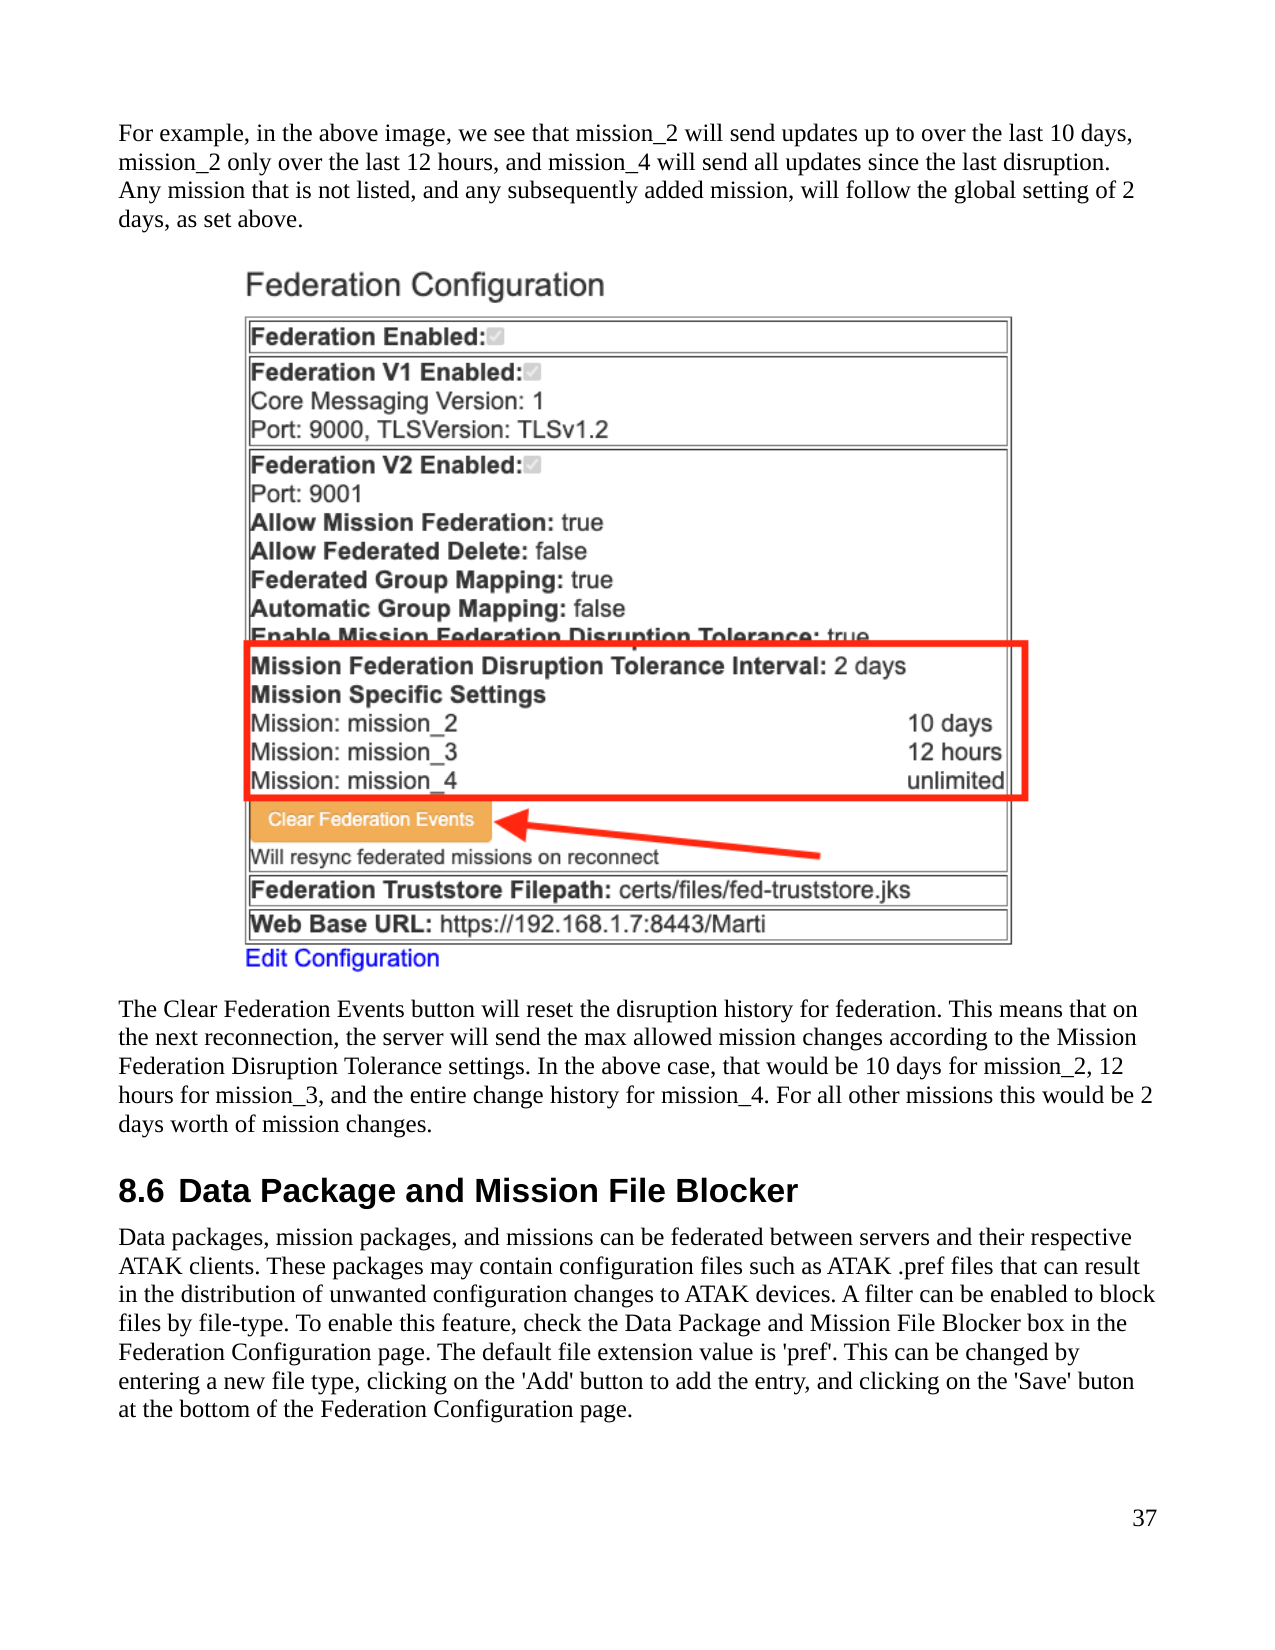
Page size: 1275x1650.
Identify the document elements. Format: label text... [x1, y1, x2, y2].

text Data packages, mission packages, and missions can be federated between servers and their respective ATAK clients. These packages may contain configuration files such as ATAK .pref files that can result in the distribution of unwanted configuration changes to ATAK devices. A filter can be enabled to block files by file-type. To enable this feature, check the Data Package and Mission File Blocker box in the Federation Configuration page. The default file extension value is 'pref'. This can be changed by entering a new file type, clicking on the 'Add' button to add the entry, and clicking on the 'Save' buton at the bottom of the Federation Configuration page. [118, 1222, 1157, 1423]
text For example, in the above image, we see that mission_2 will send updates up to over the last 10 days, mission_2 only over the last 12 hours, and mission_4 will send all updates since the last disruption. Any mission that is not listed, and any subsequently added mission, will follow the global setting of 2 days, as set above. [118, 118, 1157, 233]
picture [241, 262, 1034, 994]
text The Clear Federation Events button will reset the disruption history for federation. This means that on the next reconnection, the server will send the max allowed mission changes according to the Mission Federation Disruption Tolerance settings. In the above case, that would be 10 days for mission_2, 12 hours for mission_3, and the entire change history for mission_4. For all other missions this would be 2 days worth of mission changes. [118, 246, 1157, 1137]
subtitle Data Package and Mission File Blocker [118, 1171, 1157, 1209]
